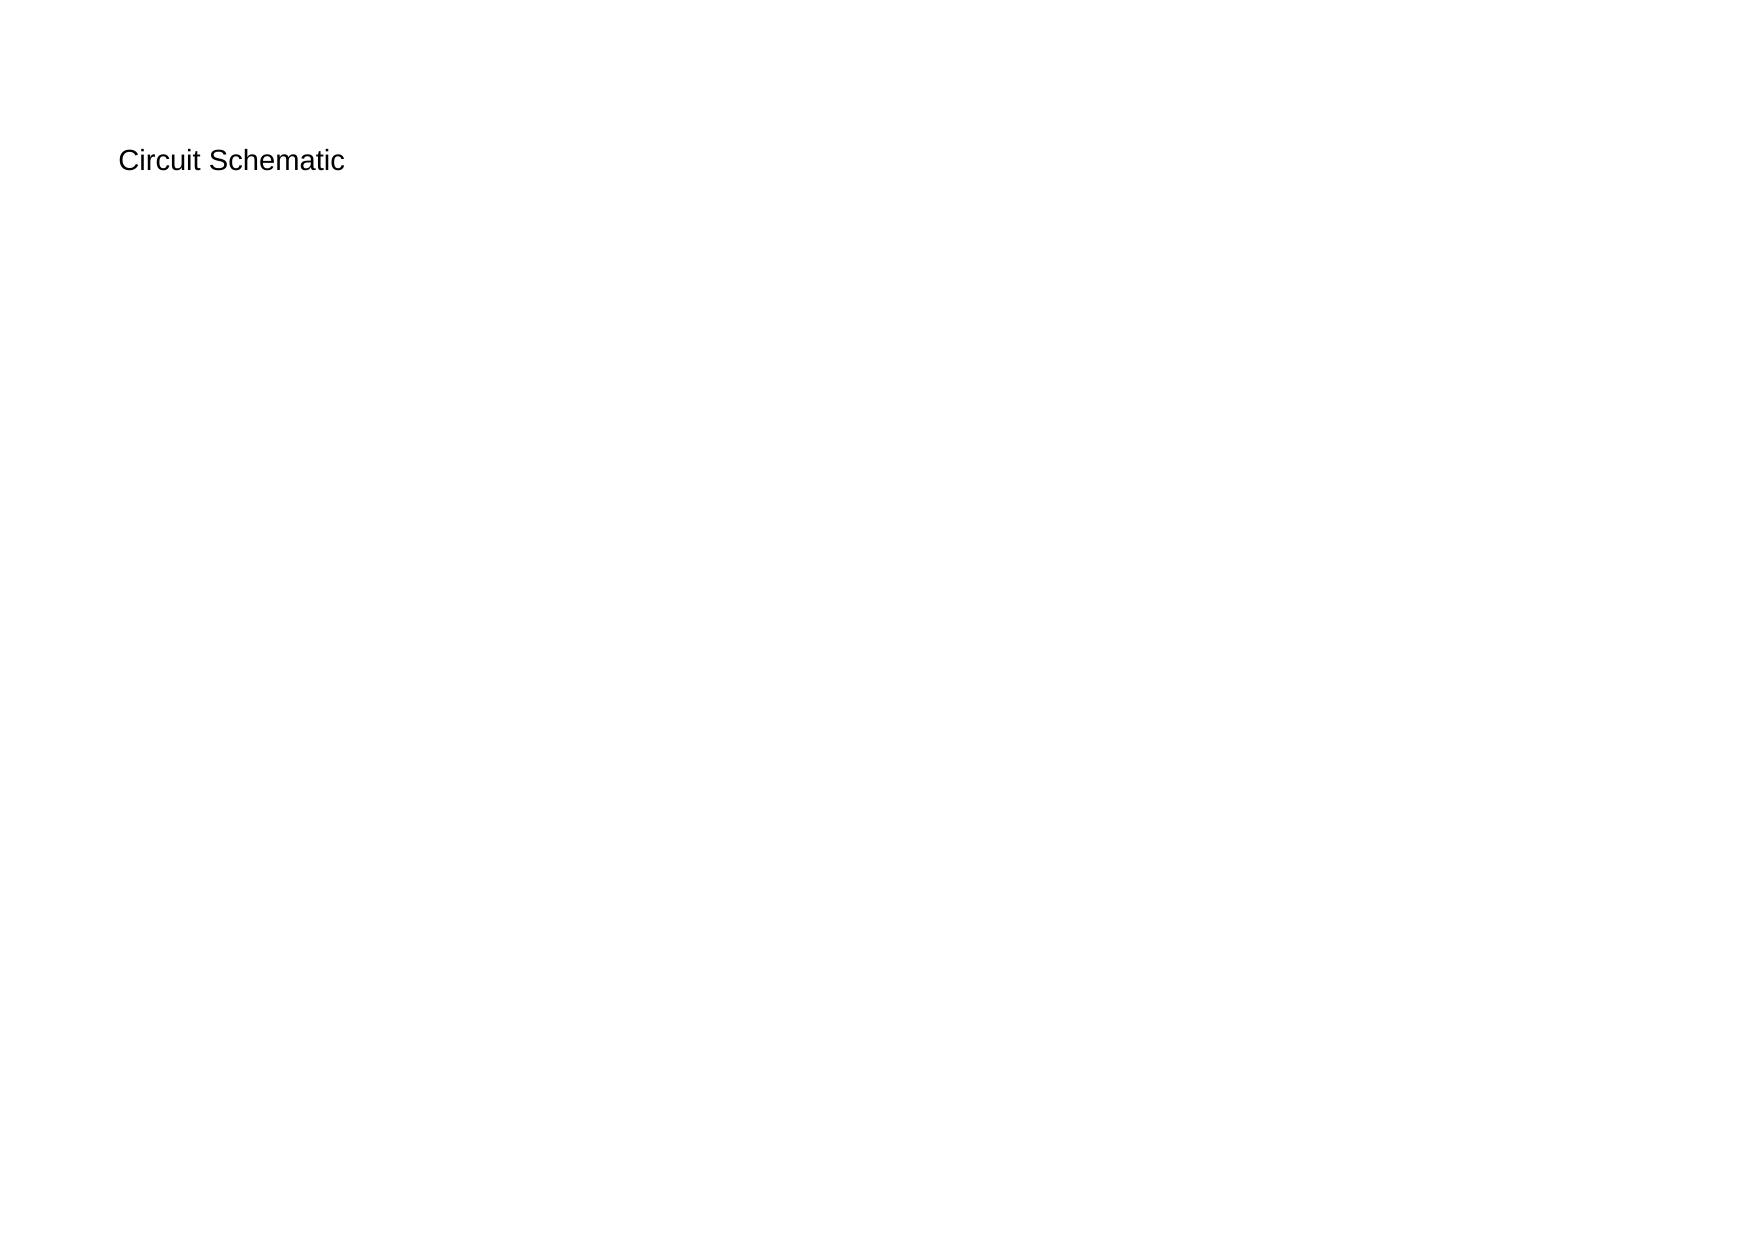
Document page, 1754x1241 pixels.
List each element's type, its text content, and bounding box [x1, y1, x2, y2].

subtitle Circuit Schematic [118, 143, 1636, 177]
